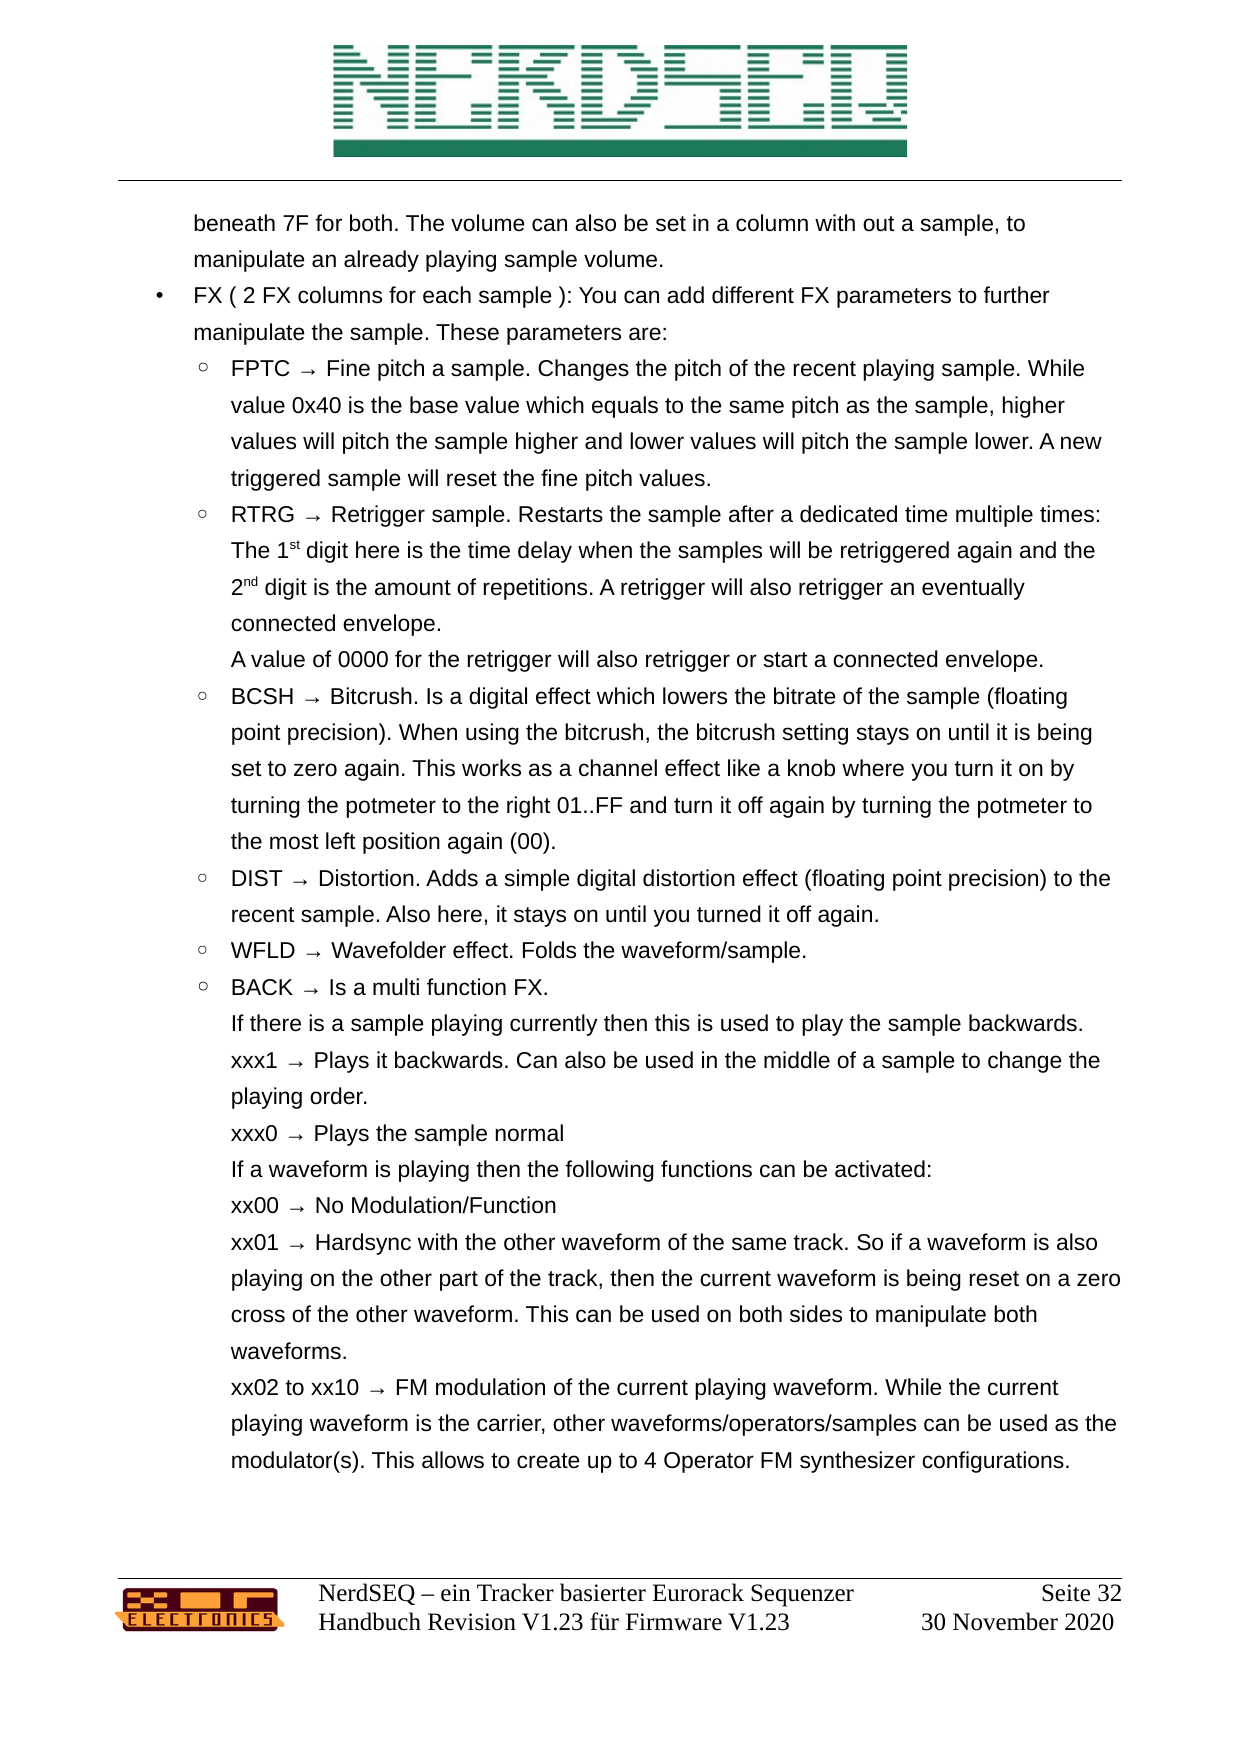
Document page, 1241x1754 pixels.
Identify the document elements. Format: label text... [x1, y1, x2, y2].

list xxx0 → Plays the sample normal [193, 1119, 1122, 1146]
list WFLD → Wavefolder effect. Folds the waveform/sample. [193, 937, 1122, 963]
list A value of 0000 for the retrigger will also retrigger or start a connected envelope. [193, 646, 1122, 673]
list DIST → Distortion. Adds a simple digital distortion effect (floating point precision) to the recent sample. Also here, it stays on until you turned it off again. [193, 864, 1122, 927]
list FPTC → Fine pitch a sample. Changes the pitch of the recent playing sample. While value 0x40 is the base value which equals to the same pitch as the sample, higher values will pitch the sample higher and lower values will pitch the sample lower. A new triggered sample will reset the fine pitch values. [193, 355, 1122, 491]
list RTRG → Retrigger sample. Restarts the sample after a dedicated time multiple times: [193, 501, 1122, 527]
list FX ( 2 FX columns for each sample ): You can add different FX parameters to further manipulate the sample. These parameters are: [156, 282, 1122, 345]
picture [333, 45, 908, 157]
list xx01 → Hardsync with the other waveform of the same track. So if a waveform is also playing on the other part of the track, then the current waveform is being reset on a zero cross of the other waveform. This can be used on both sides to manipulate both waveforms. [193, 1228, 1122, 1364]
list If a waveform is playing then the following functions can be activated: [193, 1156, 1122, 1182]
list xx02 to xx10 → FM modulation of the current playing waveform. While the current playing waveform is the carrier, other waveforms/operators/samples can be used as the modulator(s). This allows to create up to 4 Operator FM synthesizer configurations. [193, 1374, 1122, 1473]
list BCSH → Bitcrush. Is a digital effect which lowers the bitrate of the sample (floating point precision). When using the bitcrush, the bitcrush setting stays on until it is being set to zero again. This works as a channel effect like a knob where you turn it on by turning the potmeter to the right 01..FF and turn it off again by turning the potmeter to the most left position again (00). [193, 683, 1122, 854]
list xxx1 → Plays it backwards. Can also be used in the middle of a sample to change the playing order. [193, 1047, 1122, 1109]
list BACK → Is a multi function FX. If there is a sample playing currently then this is used to play the sample backwards. [193, 973, 1122, 1037]
list beneath 7F for both. The volume can also be set in a column with out a sample, to manipulate an already playing sample volume. [156, 209, 1122, 272]
picture [115, 1584, 285, 1634]
list The 1st digit here is the time delay when the samples will be retriggered again and the 2nd digit is the amount of repetitions. A retrigger will also retrigger an eventually connected envelope. [193, 537, 1122, 636]
list xx00 → No Modulation/Function [193, 1192, 1122, 1218]
